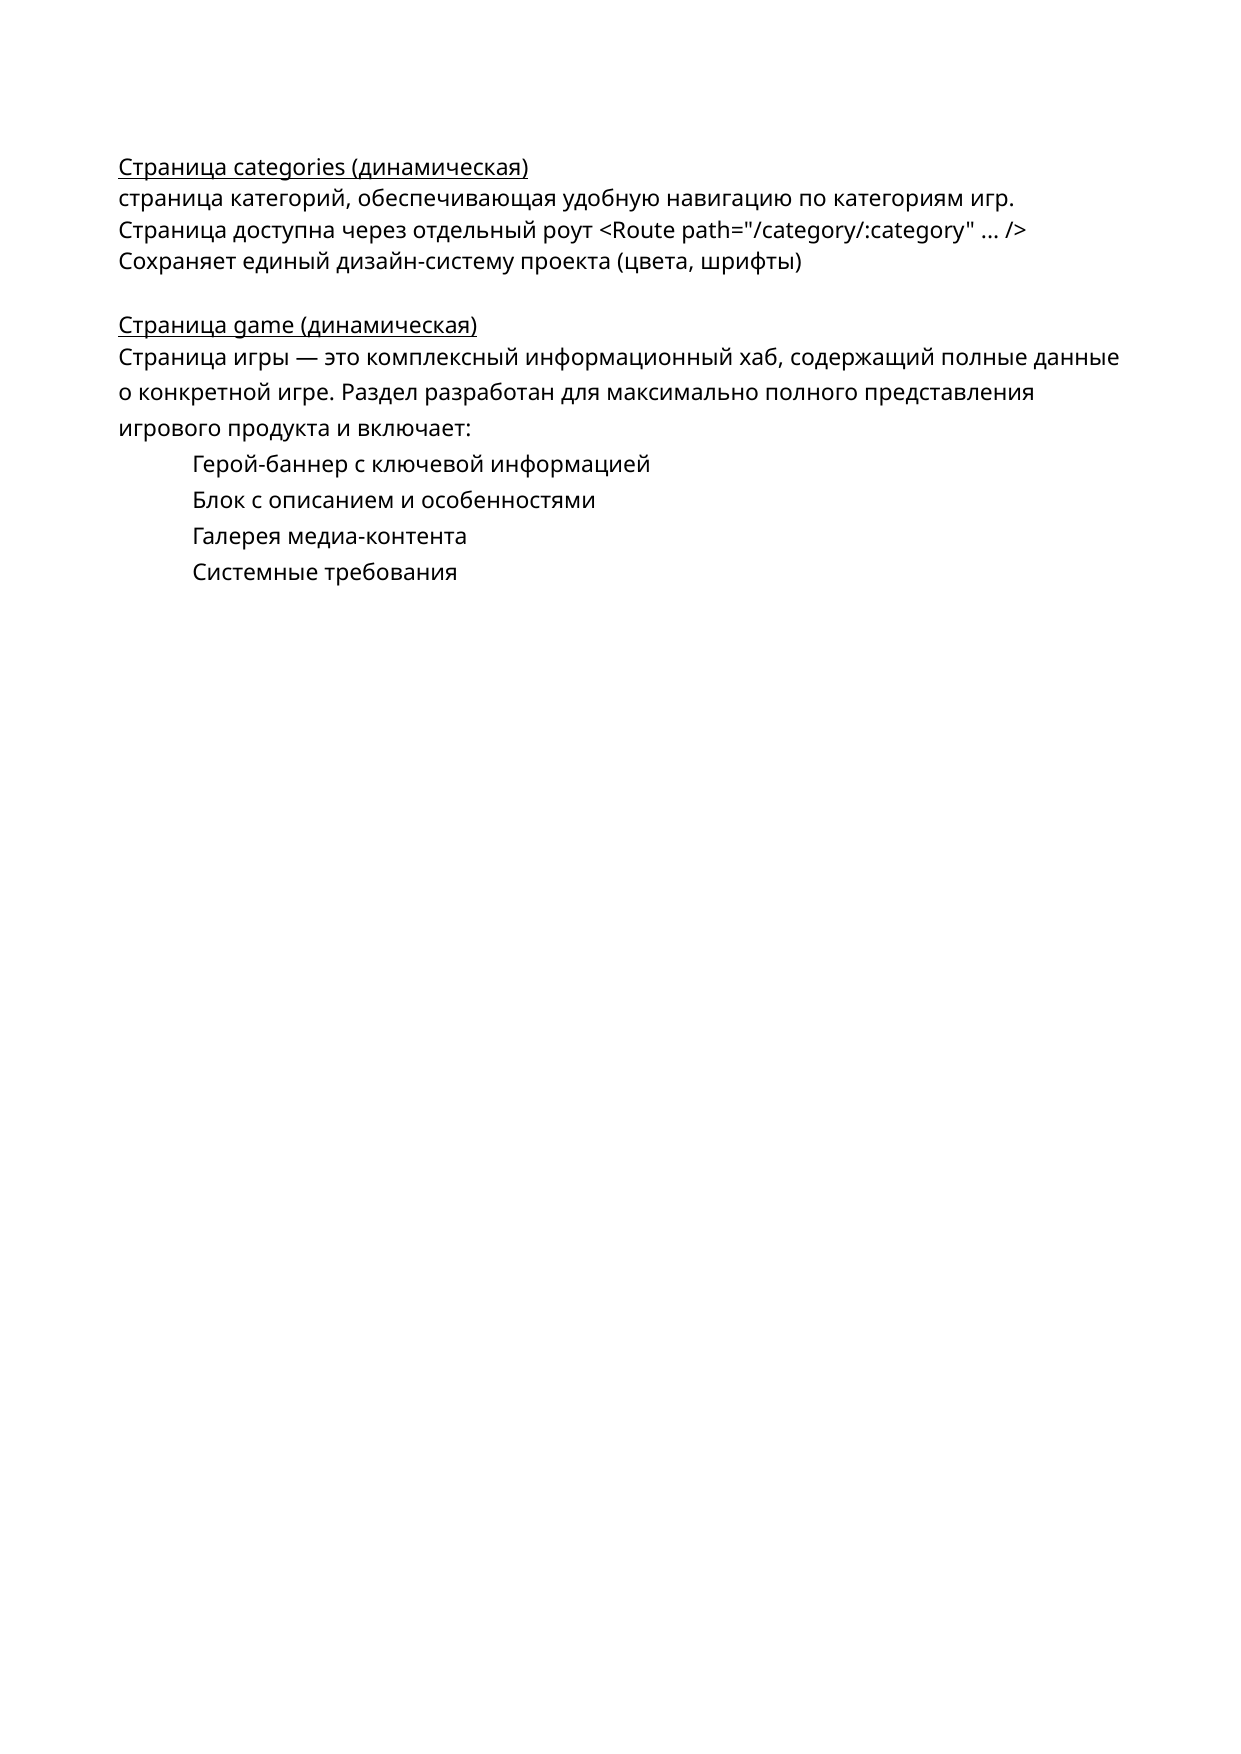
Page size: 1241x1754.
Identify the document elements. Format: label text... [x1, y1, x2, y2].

subtitle Страница categories (динамическая) страница категорий, обеспечивающая удобную навигацию по категориям игр. Страница доступна через отдельный роут <Route path="/category/:category" ... /> Сохраняет единый дизайн-систему проекта (цвета, шрифты) [118, 151, 1122, 276]
text Системные требования [118, 556, 1122, 587]
subtitle Страница game (динамическая) [118, 309, 1122, 340]
text Герой-баннер с ключевой информацией Блок с описанием и особенностями [118, 448, 1122, 515]
text Страница игры — это комплексный информационный хаб, содержащий полные данные о конкретной игре. Раздел разработан для максимально полного представления игрового продукта и включает: [118, 340, 1122, 443]
text Галерея медиа-контента [118, 520, 1122, 551]
